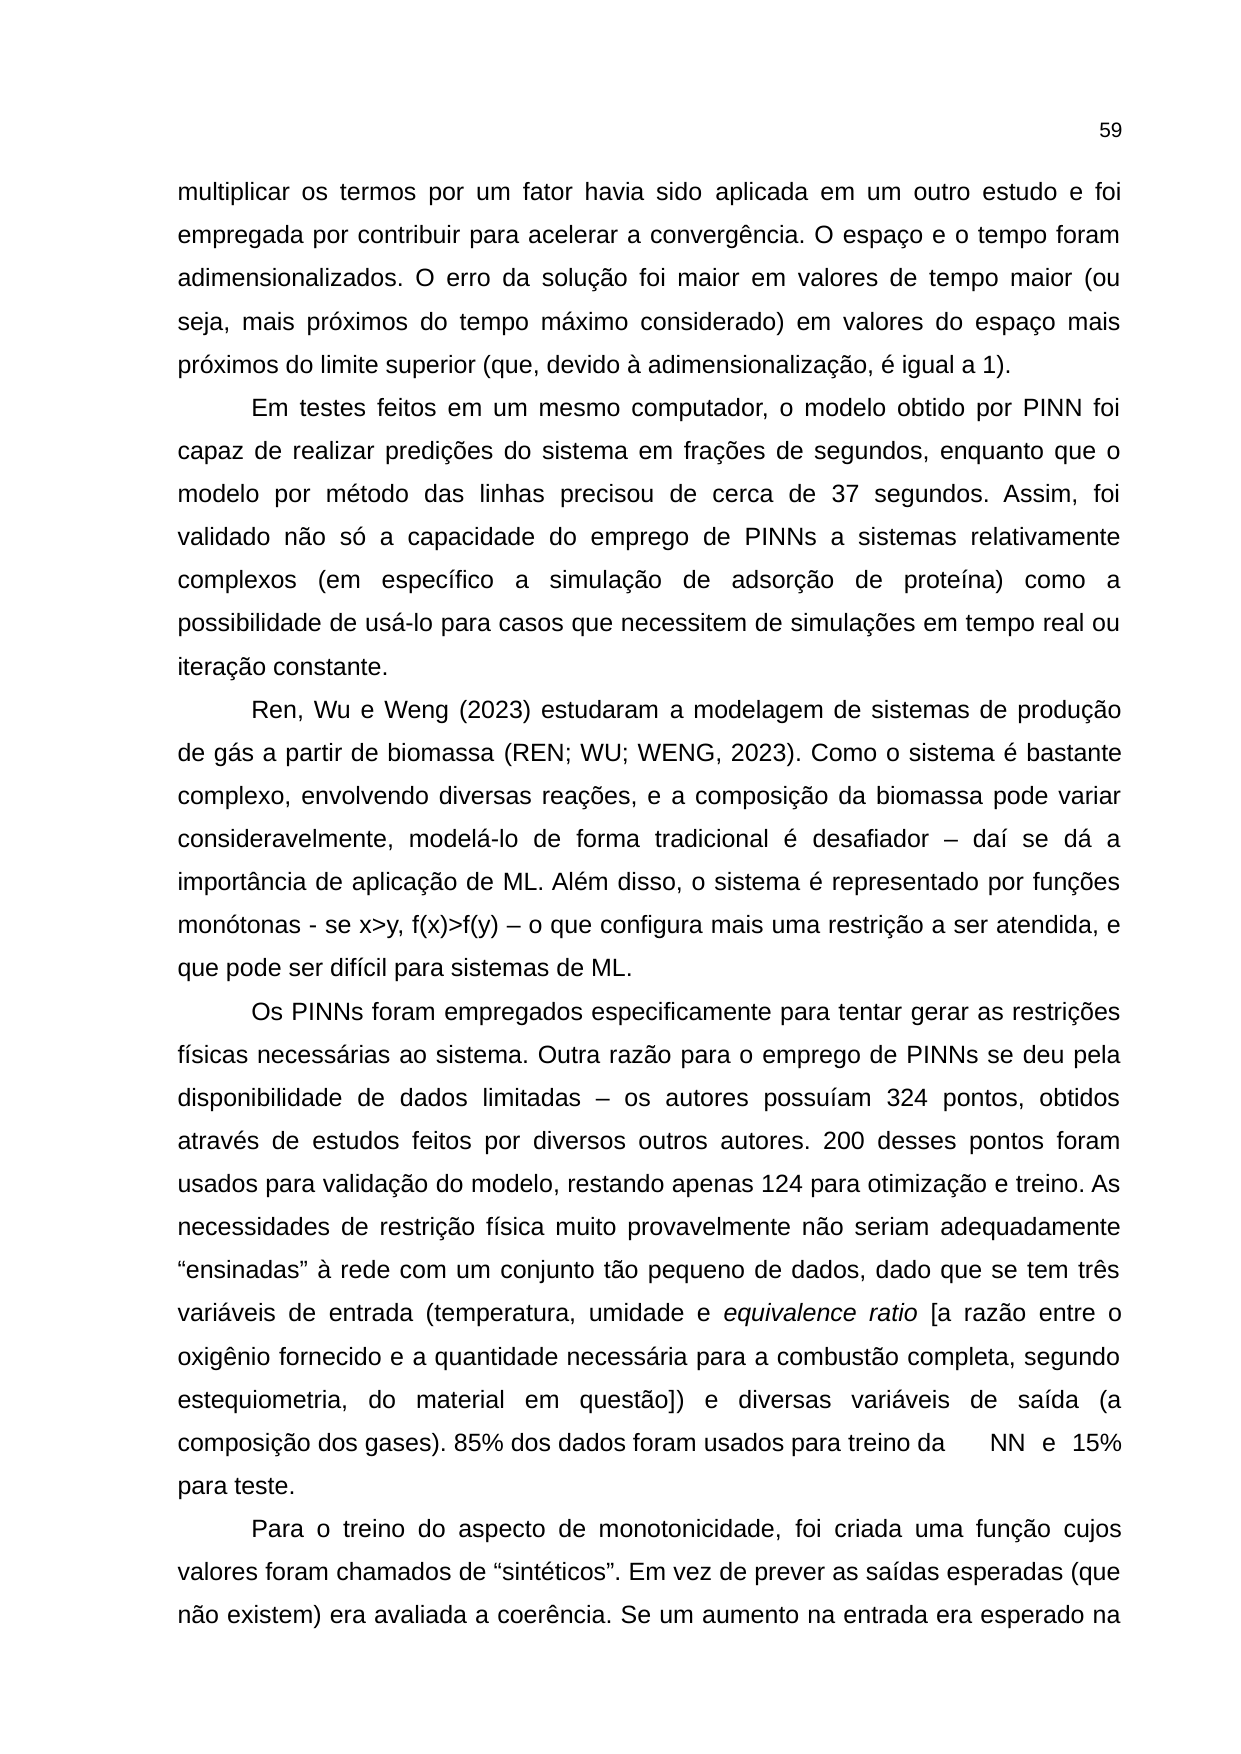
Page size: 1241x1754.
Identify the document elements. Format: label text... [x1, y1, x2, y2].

text Ren, Wu e Weng (2023) estudaram a modelagem de sistemas de produção de gás a partir de biomassa (REN; WU; WENG, 2023). Como o sistema é bastante complexo, envolvendo diversas reações, e a composição da biomassa pode variar consideravelmente, modelá-lo de forma tradicional é desafiador – daí se dá a importância de aplicação de ML. Além disso, o sistema é representado por funções monótonas - se x>y, f(x)>f(y) – o que configura mais uma restrição a ser atendida, e que pode ser difícil para sistemas de ML. [177, 694, 1122, 982]
text Os PINNs foram empregados especificamente para tentar gerar as restrições físicas necessárias ao sistema. Outra razão para o emprego de PINNs se deu pela disponibilidade de dados limitadas – os autores possuíam 324 pontos, obtidos através de estudos feitos por diversos outros autores. 200 desses pontos foram usados para validação do modelo, restando apenas 124 para otimização e treino. As necessidades de restrição física muito provavelmente não seriam adequadamente “ensinadas” à rede com um conjunto tão pequeno de dados, dado que se tem três variáveis de entrada (temperatura, umidade e equivalence ratio [a razão entre o oxigênio fornecido e a quantidade necessária para a combustão completa, segundo estequiometria, do material em questão]) e diversas variáveis de saída (a composição dos gases). 85% dos dados foram usados para treino da NN e 15% para teste. [177, 996, 1122, 1499]
text Em testes feitos em um mesmo computador, o modelo obtido por PINN foi capaz de realizar predições do sistema em frações de segundos, enquanto que o modelo por método das linhas precisou de cerca de 37 segundos. Assim, foi validado não só a capacidade do emprego de PINNs a sistemas relativamente complexos (em específico a simulação de adsorção de proteína) como a possibilidade de usá-lo para casos que necessitem de simulações em tempo real ou iteração constante. [177, 393, 1122, 680]
text Para o treino do aspecto de monotonicidade, foi criada uma função cujos valores foram chamados de “sintéticos”. Em vez de prever as saídas esperadas (que não existem) era avaliada a coerência. Se um aumento na entrada era esperado na [177, 1514, 1122, 1629]
text multiplicar os termos por um fator havia sido aplicada em um outro estudo e foi empregada por contribuir para acelerar a convergência. O espaço e o tempo foram adimensionalizados. O erro da solução foi maior em valores de tempo maior (ou seja, mais próximos do tempo máximo considerado) em valores do espaço mais próximos do limite superior (que, devido à adimensionalização, é igual a 1). [177, 177, 1122, 378]
